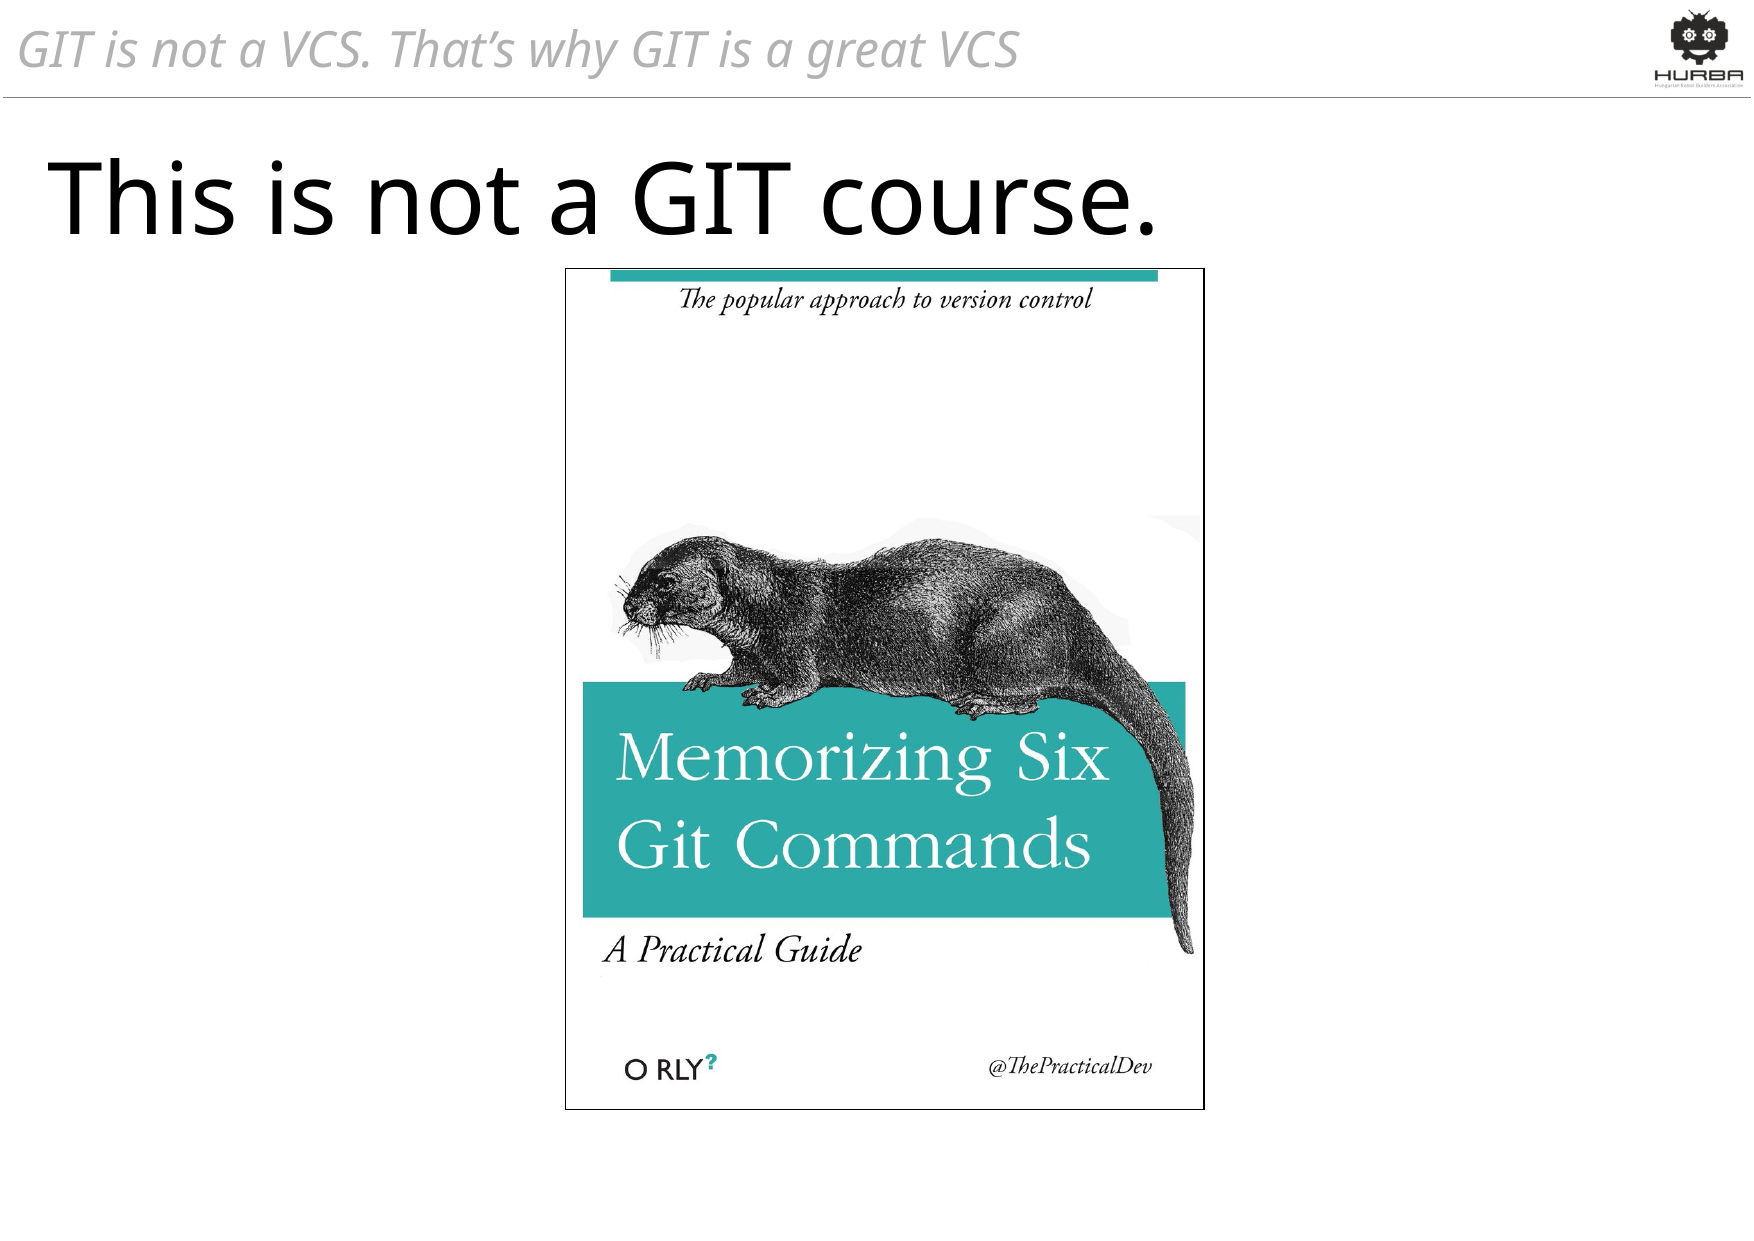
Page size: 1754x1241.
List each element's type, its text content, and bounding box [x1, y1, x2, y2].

text [566, 269, 1203, 1109]
picture [1644, 3, 1754, 102]
picture [567, 270, 1201, 1106]
text This is not a GIT course. [3, 127, 1751, 263]
